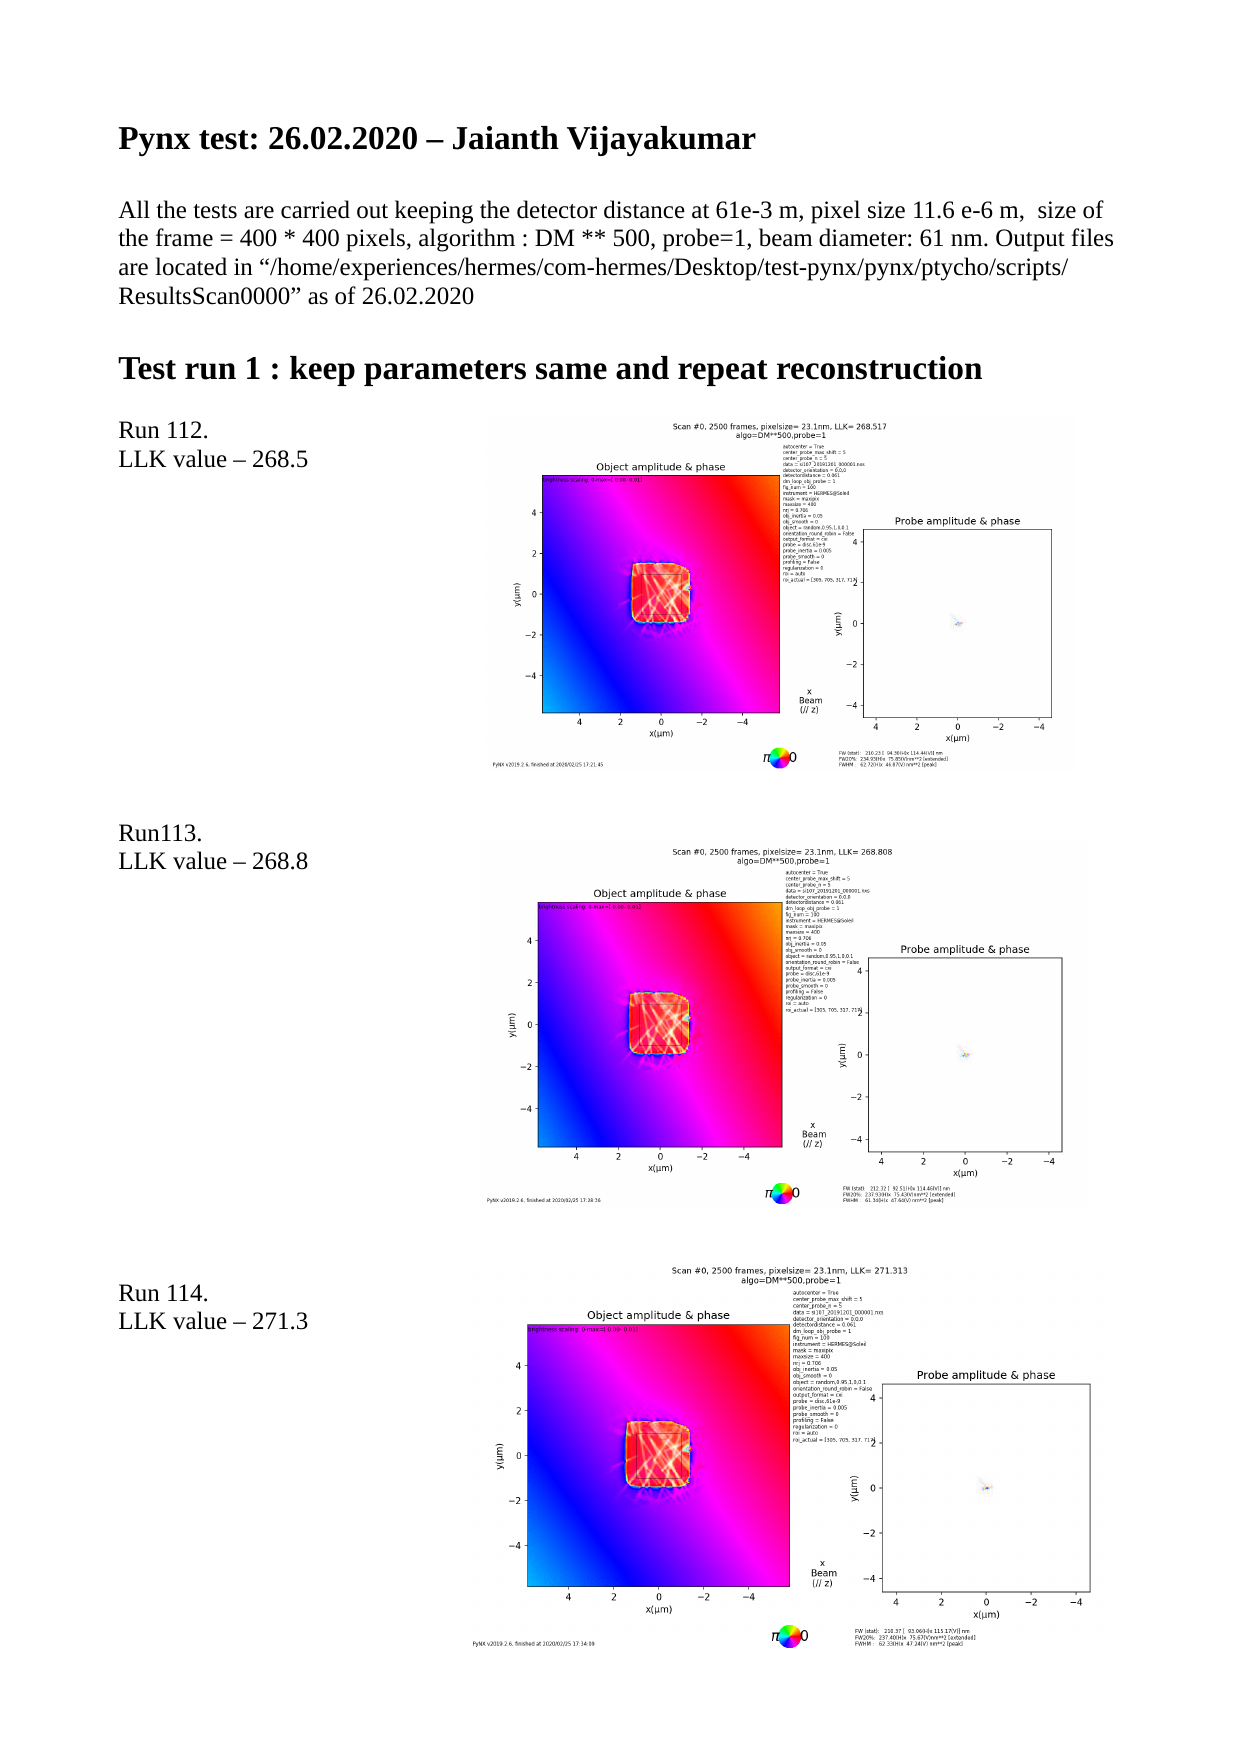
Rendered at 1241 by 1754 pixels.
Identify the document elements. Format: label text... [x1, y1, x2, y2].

text LLK value – 268.5 [118, 444, 483, 473]
text Test run 1 : keep parameters same and repeat reconstruction [118, 348, 1122, 386]
text LLK value – 271.3 [118, 1306, 462, 1335]
picture [477, 841, 1087, 1208]
text Run113. [118, 818, 1122, 846]
text Run 114. [118, 1278, 462, 1306]
text [1087, 846, 1122, 875]
text All the tests are carried out keeping the detector distance at 61e-3 m, pixel size 11.6 e-6 m, size of the frame = 400 * 400 pixels, algorithm : DM ** 500, probe=1, beam diameter: 61 nm. Output files are located in “/home/experiences/hermes/com-hermes/Desktop/test-pynx/pynx/ptycho/scripts/ResultsScan0000” as of 26.02.2020 [118, 195, 1122, 310]
text LLK value – 268.8 [118, 846, 477, 875]
picture [462, 1259, 1117, 1652]
text [1076, 444, 1122, 473]
picture [483, 416, 1076, 772]
text Run 112. [118, 415, 1122, 444]
text Pynx test: 26.02.2020 – Jaianth Vijayakumar [118, 118, 1122, 156]
